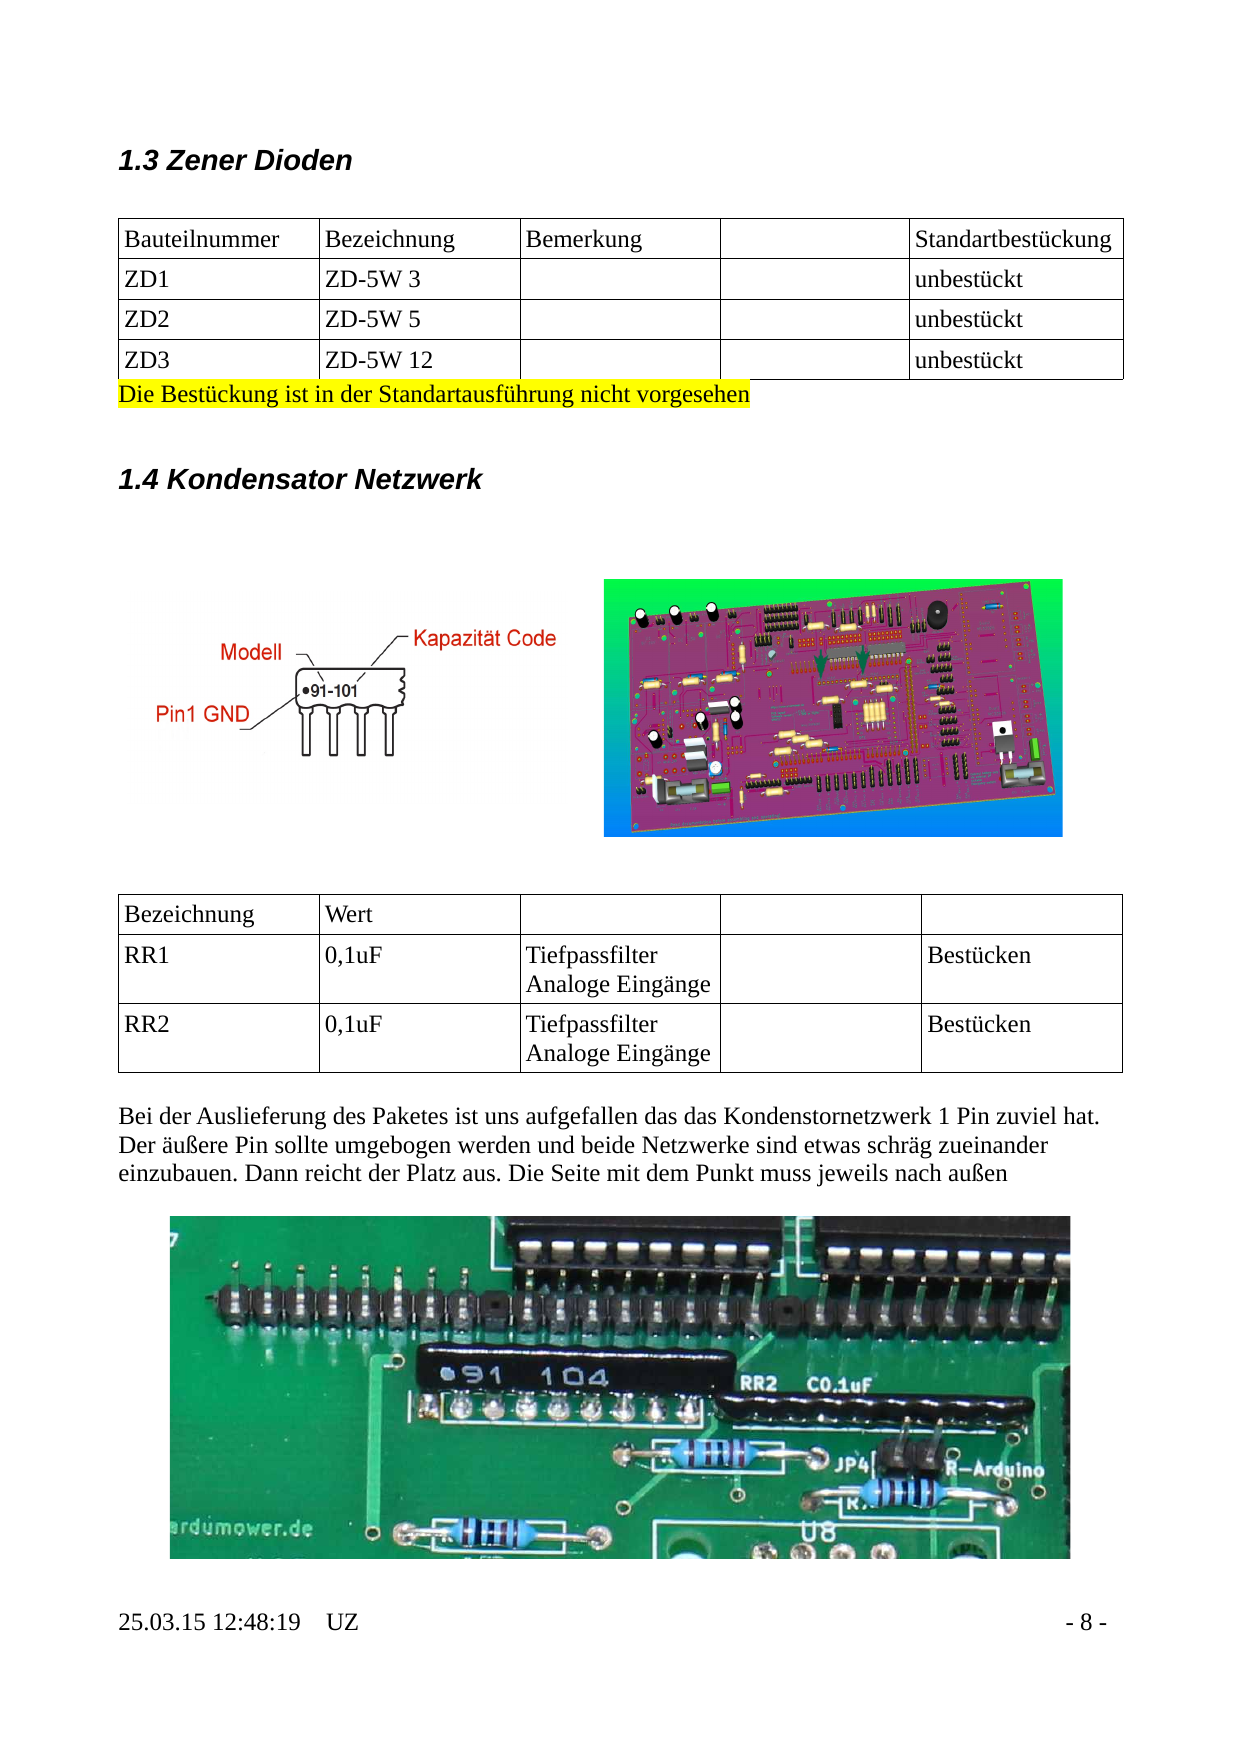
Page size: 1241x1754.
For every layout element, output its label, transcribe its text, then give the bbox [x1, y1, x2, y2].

table_cell Bestücken [922, 1004, 1122, 1072]
table_header Standartbestückung [910, 219, 1123, 258]
subtitle 1.3 Zener Dioden [118, 143, 1122, 177]
table_cell [721, 259, 909, 298]
table_header [922, 895, 1122, 934]
table_header Wert [320, 895, 520, 934]
table_cell [721, 935, 921, 1003]
table_cell RR1 [119, 935, 319, 1003]
table_cell ZD3 [119, 340, 319, 379]
table_cell unbestückt [910, 300, 1123, 339]
table_header [521, 895, 720, 934]
table_cell 0,1uF [320, 935, 520, 1003]
table_cell RR2 [119, 1004, 319, 1072]
table_cell [721, 300, 909, 339]
table_cell ZD-5W 3 [320, 259, 520, 298]
table_cell Tiefpassfilter Analoge Eingänge [521, 1004, 720, 1072]
table_cell ZD1 [119, 259, 319, 298]
table_cell 0,1uF [320, 1004, 520, 1072]
table_header Bemerkung [521, 219, 720, 258]
picture [603, 579, 1063, 837]
subtitle 1.4 Kondensator Netzwerk [118, 462, 1122, 495]
table_header Bezeichnung [119, 895, 319, 934]
table_cell ZD-5W 5 [320, 300, 520, 339]
table_cell ZD-5W 12 [320, 340, 520, 379]
table_header Bauteilnummer [119, 219, 319, 258]
table_cell unbestückt [910, 259, 1123, 298]
text Bei der Auslieferung des Paketes ist uns aufgefallen das das Kondenstornetzwerk 1 Pin zuviel hat. Der äußere Pin sollte umgebogen werden und beide Netzwerke sind etwas schräg zueinander einzubauen. Dann reicht der Platz aus. Die Seite mit dem Punkt muss jeweils nach außen [118, 1101, 1122, 1187]
table_cell [721, 340, 909, 379]
text Die Bestückung ist in der Standartausführung nicht vorgesehen [118, 380, 1122, 408]
table_cell ZD2 [119, 300, 319, 339]
table_cell [521, 259, 720, 298]
table_cell unbestückt [910, 340, 1123, 379]
table_header [721, 895, 921, 934]
table_header [721, 219, 909, 258]
picture [127, 591, 569, 804]
table_cell Bestücken [922, 935, 1122, 1003]
table_cell [721, 1004, 921, 1072]
table_cell Tiefpassfilter Analoge Eingänge [521, 935, 720, 1003]
table_cell [521, 300, 720, 339]
picture [169, 1216, 1071, 1559]
table_header Bezeichnung [320, 219, 520, 258]
table_cell [521, 340, 720, 379]
